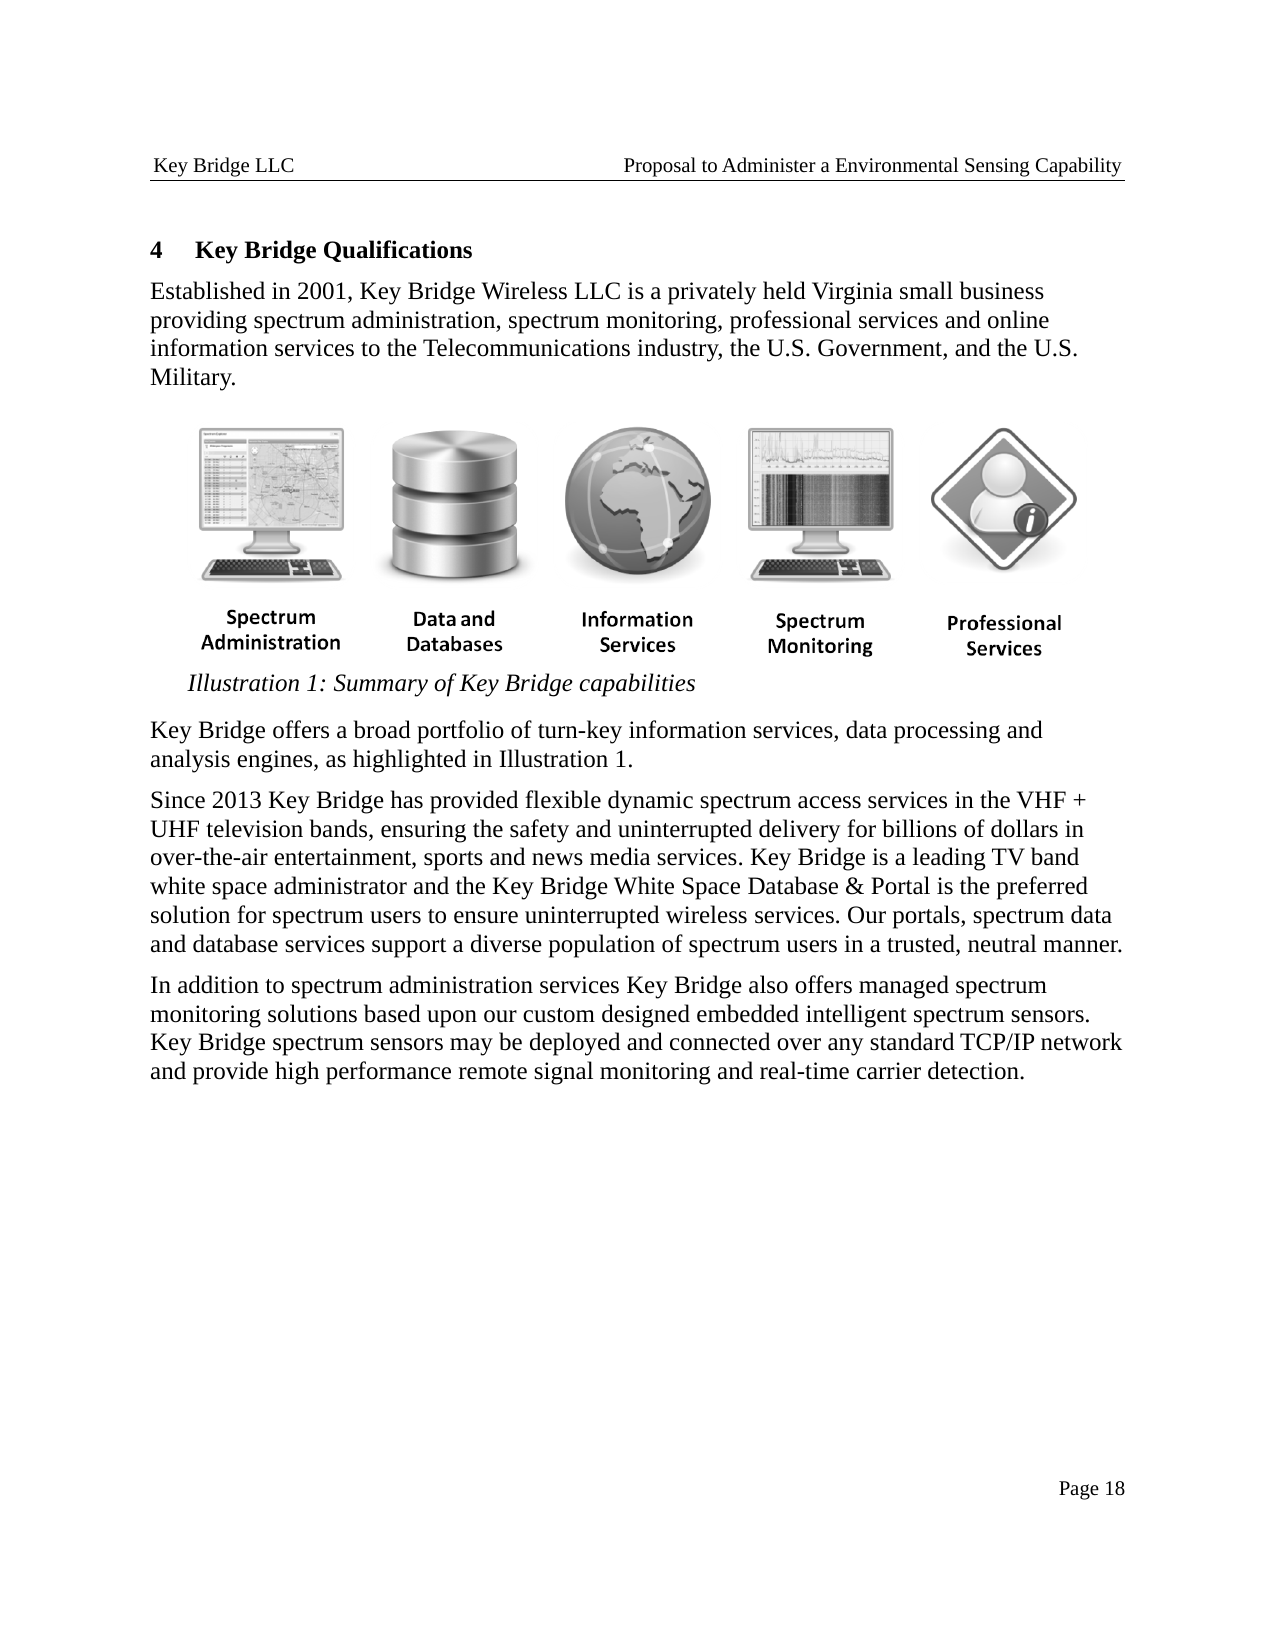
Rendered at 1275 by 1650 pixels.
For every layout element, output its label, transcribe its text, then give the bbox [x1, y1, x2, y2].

text Established in 2001, Key Bridge Wireless LLC is a privately held Virginia small business providing spectrum administration, spectrum monitoring, professional services and online information services to the Telecommunications industry, the U.S. Government, and the U.S. Military. [150, 276, 1125, 391]
text In addition to spectrum administration services Key Bridge also offers managed spectrum monitoring solutions based upon our custom designed embedded intelligent spectrum sensors. Key Bridge spectrum sensors may be deployed and connected over any standard TCP/IP network and provide high performance remote signal monitoring and real-time carrier detection. [150, 970, 1125, 1085]
picture [187, 422, 1088, 657]
text Key Bridge offers a broad portfolio of turn-key information services, data processing and analysis engines, as highlighted in Illustration 1. [150, 403, 1125, 772]
subtitle Key Bridge Qualifications [150, 235, 1125, 263]
text Since 2013 Key Bridge has provided flexible dynamic spectrum access services in the VHF + UHF television bands, ensuring the safety and uninterrupted delivery for billions of dollars in over-the-air entertainment, sports and news media services. Key Bridge is a leading TV band white space administrator and the Key Bridge White Space Database & Portal is the preferred solution for spectrum users to ensure uninterrupted wireless services. Our portals, spectrum data and database services support a diverse population of spectrum users in a trusted, neutral manner. [150, 785, 1125, 957]
text Illustration 1: Summary of Key Bridge capabilities [187, 657, 1087, 697]
